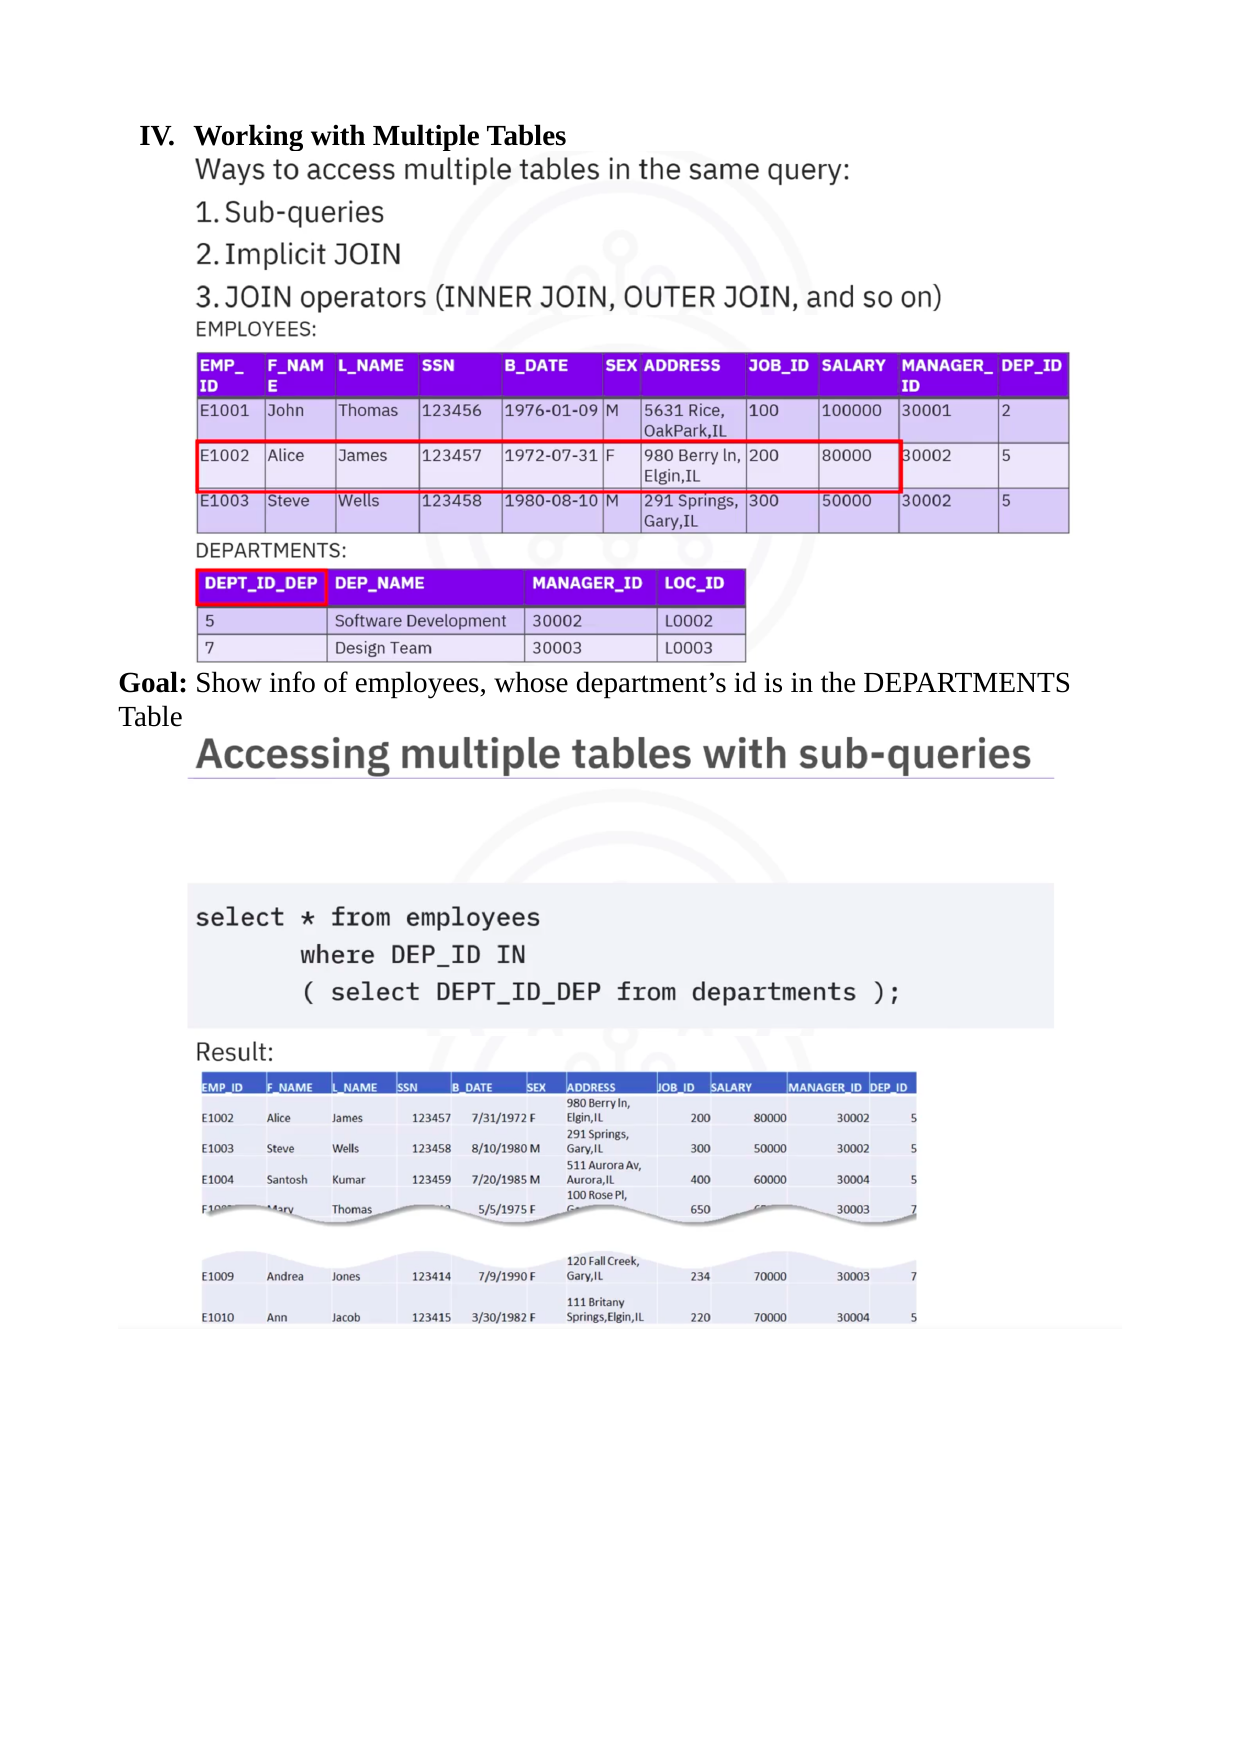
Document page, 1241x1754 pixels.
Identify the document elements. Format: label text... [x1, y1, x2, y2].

list Working with Multiple Tables [175, 118, 1122, 151]
text Goal: Show info of employees, whose department’s id is in the DEPARTMENTS Table [118, 666, 1122, 732]
picture [118, 151, 1123, 666]
picture [118, 732, 1123, 1329]
